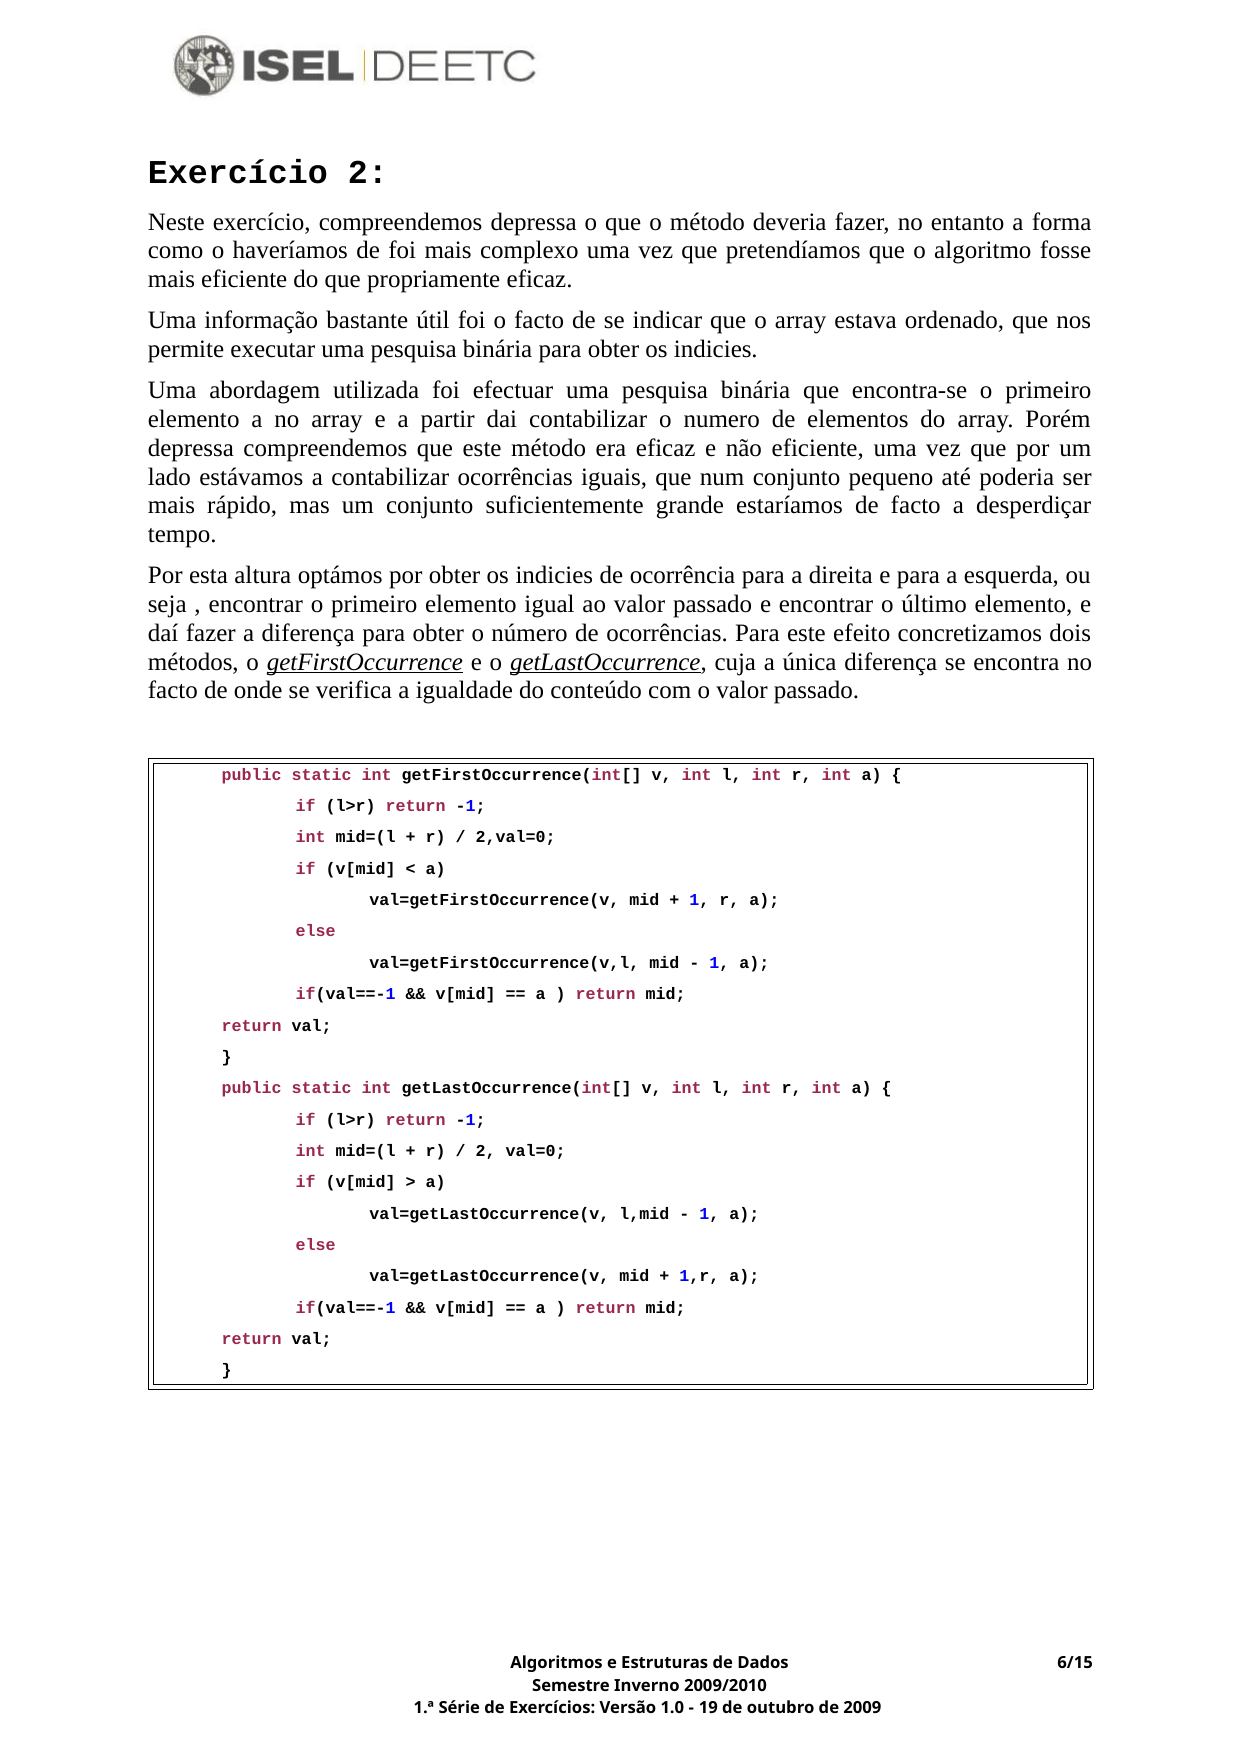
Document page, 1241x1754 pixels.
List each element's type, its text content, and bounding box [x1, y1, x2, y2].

text return val; [154, 1322, 1087, 1349]
text Por esta altura optámos por obter os indicies de ocorrência para a direita e para a esquerda, ou seja , encontrar o primeiro elemento igual ao valor passado e encontrar o último elemento, e daí fazer a diferença para obter o número de ocorrências. Para este efeito concretizamos dois métodos, o getFirstOccurrence e o getLastOccurrence, cuja a única diferença se encontra no facto de onde se verifica a igualdade do conteúdo com o valor passado. [148, 560, 1093, 704]
text public static int getFirstOccurrence(int[] v, int l, int r, int a) { [149, 759, 1093, 785]
text if (l>r) return -1; [154, 1103, 1087, 1130]
text } [149, 1353, 1093, 1389]
text if (v[mid] > a) [154, 1165, 1087, 1193]
text [149, 914, 153, 942]
text int mid=(l + r) / 2, val=0; [154, 1134, 1087, 1161]
picture [164, 20, 566, 121]
text if(val==-1 && v[mid] == a ) return mid; [154, 977, 1087, 1004]
text [149, 1228, 153, 1255]
text Uma abordagem utilizada foi efectuar uma pesquisa binária que encontra-se o primeiro elemento a no array e a partir dai contabilizar o numero de elementos do array. Porém depressa compreendemos que este método era eficaz e não eficiente, uma vez que por um lado estávamos a contabilizar ocorrências iguais, que num conjunto pequeno até poderia ser mais rápido, mas um conjunto suficientemente grande estaríamos de facto a desperdiçar tempo. [148, 375, 1093, 548]
text return val; [154, 1009, 1087, 1036]
text [1088, 1040, 1093, 1067]
text int mid=(l + r) / 2,val=0; [154, 821, 1087, 848]
text else [154, 914, 1087, 942]
text val=getFirstOccurrence(v,l, mid - 1, a); [154, 946, 1087, 973]
text } [154, 1040, 1087, 1067]
text [1088, 914, 1093, 942]
subtitle Exercício 2: [148, 156, 1093, 194]
text else [154, 1228, 1087, 1255]
text Neste exercício, compreendemos depressa o que o método deveria fazer, no entanto a forma como o haveríamos de foi mais complexo uma vez que pretendíamos que o algoritmo fosse mais eficiente do que propriamente eficaz. [148, 207, 1093, 293]
text val=getLastOccurrence(v, l,mid - 1, a); [154, 1197, 1087, 1224]
text [1088, 1228, 1093, 1255]
text public static int getLastOccurrence(int[] v, int l, int r, int a) { [154, 1071, 1087, 1099]
text [149, 1040, 153, 1067]
text if (v[mid] < a) [154, 852, 1087, 879]
text val=getFirstOccurrence(v, mid + 1, r, a); [154, 883, 1087, 911]
text Uma informação bastante útil foi o facto de se indicar que o array estava ordenado, que nos permite executar uma pesquisa binária para obter os indicies. [148, 305, 1093, 363]
text if(val==-1 && v[mid] == a ) return mid; [154, 1291, 1087, 1318]
text val=getLastOccurrence(v, mid + 1,r, a); [154, 1259, 1087, 1287]
text if (l>r) return -1; [154, 789, 1087, 816]
